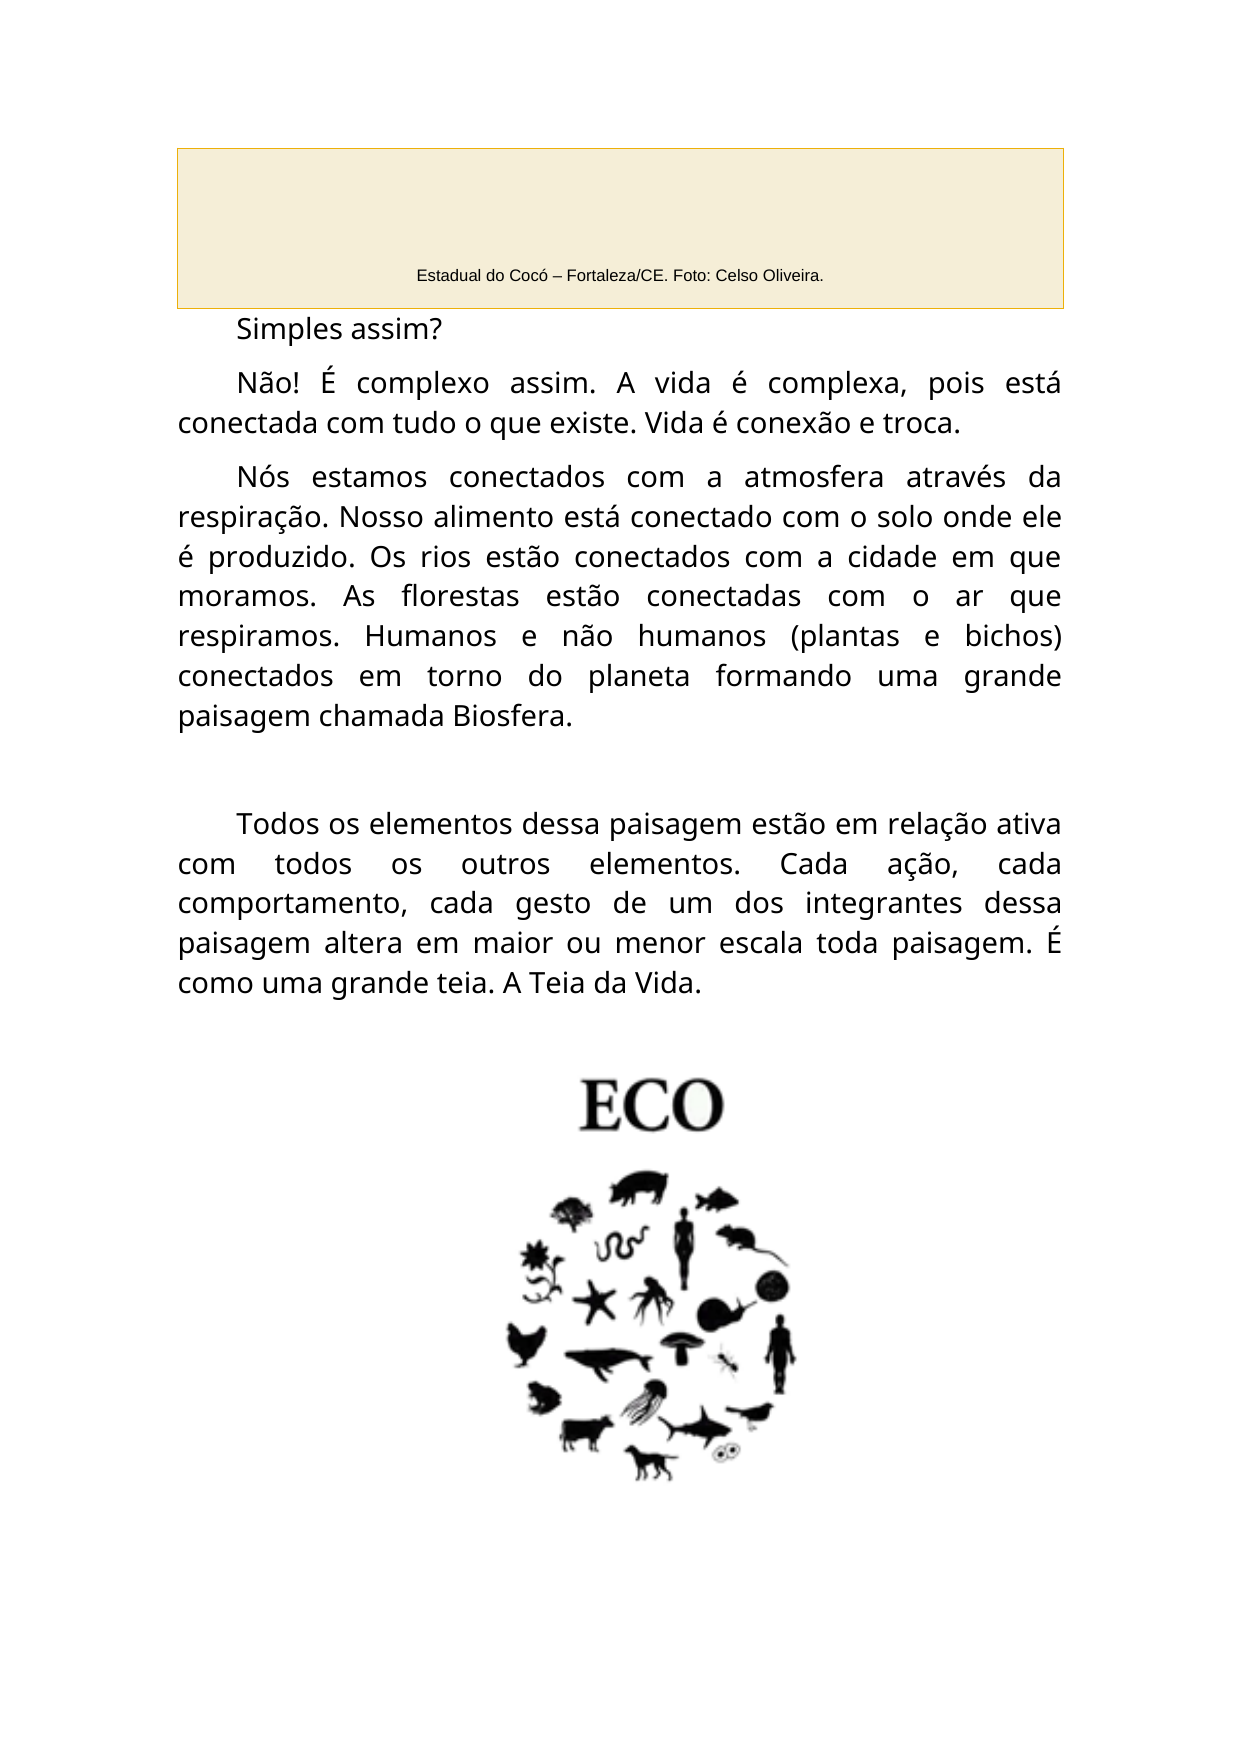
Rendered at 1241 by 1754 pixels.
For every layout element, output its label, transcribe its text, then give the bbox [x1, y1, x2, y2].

text Simples assim? [177, 309, 1063, 348]
table_cell Estadual do Cocó – Fortaleza/CE. Foto: Celso Oliveira. [178, 149, 1063, 308]
text Não! É complexo assim. A vida é complexa, pois está conectada com tudo o que existe. Vida é conexão e troca. [177, 363, 1063, 442]
text Todos os elementos dessa paisagem estão em relação ativa com todos os outros elementos. Cada ação, cada comportamento, cada gesto de um dos integrantes dessa paisagem altera em maior ou menor escala toda paisagem. É como uma grande teia. A Teia da Vida. [177, 803, 1063, 1002]
picture [484, 1072, 809, 1491]
text Nós estamos conectados com a atmosfera através da respiração. Nosso alimento está conectado com o solo onde ele é produzido. Os rios estão conectados com a cidade em que moramos. As florestas estão conectadas com o ar que respiramos. Humanos e não humanos (plantas e bichos) conectados em torno do planeta formando uma grande paisagem chamada Biosfera. [177, 457, 1063, 734]
